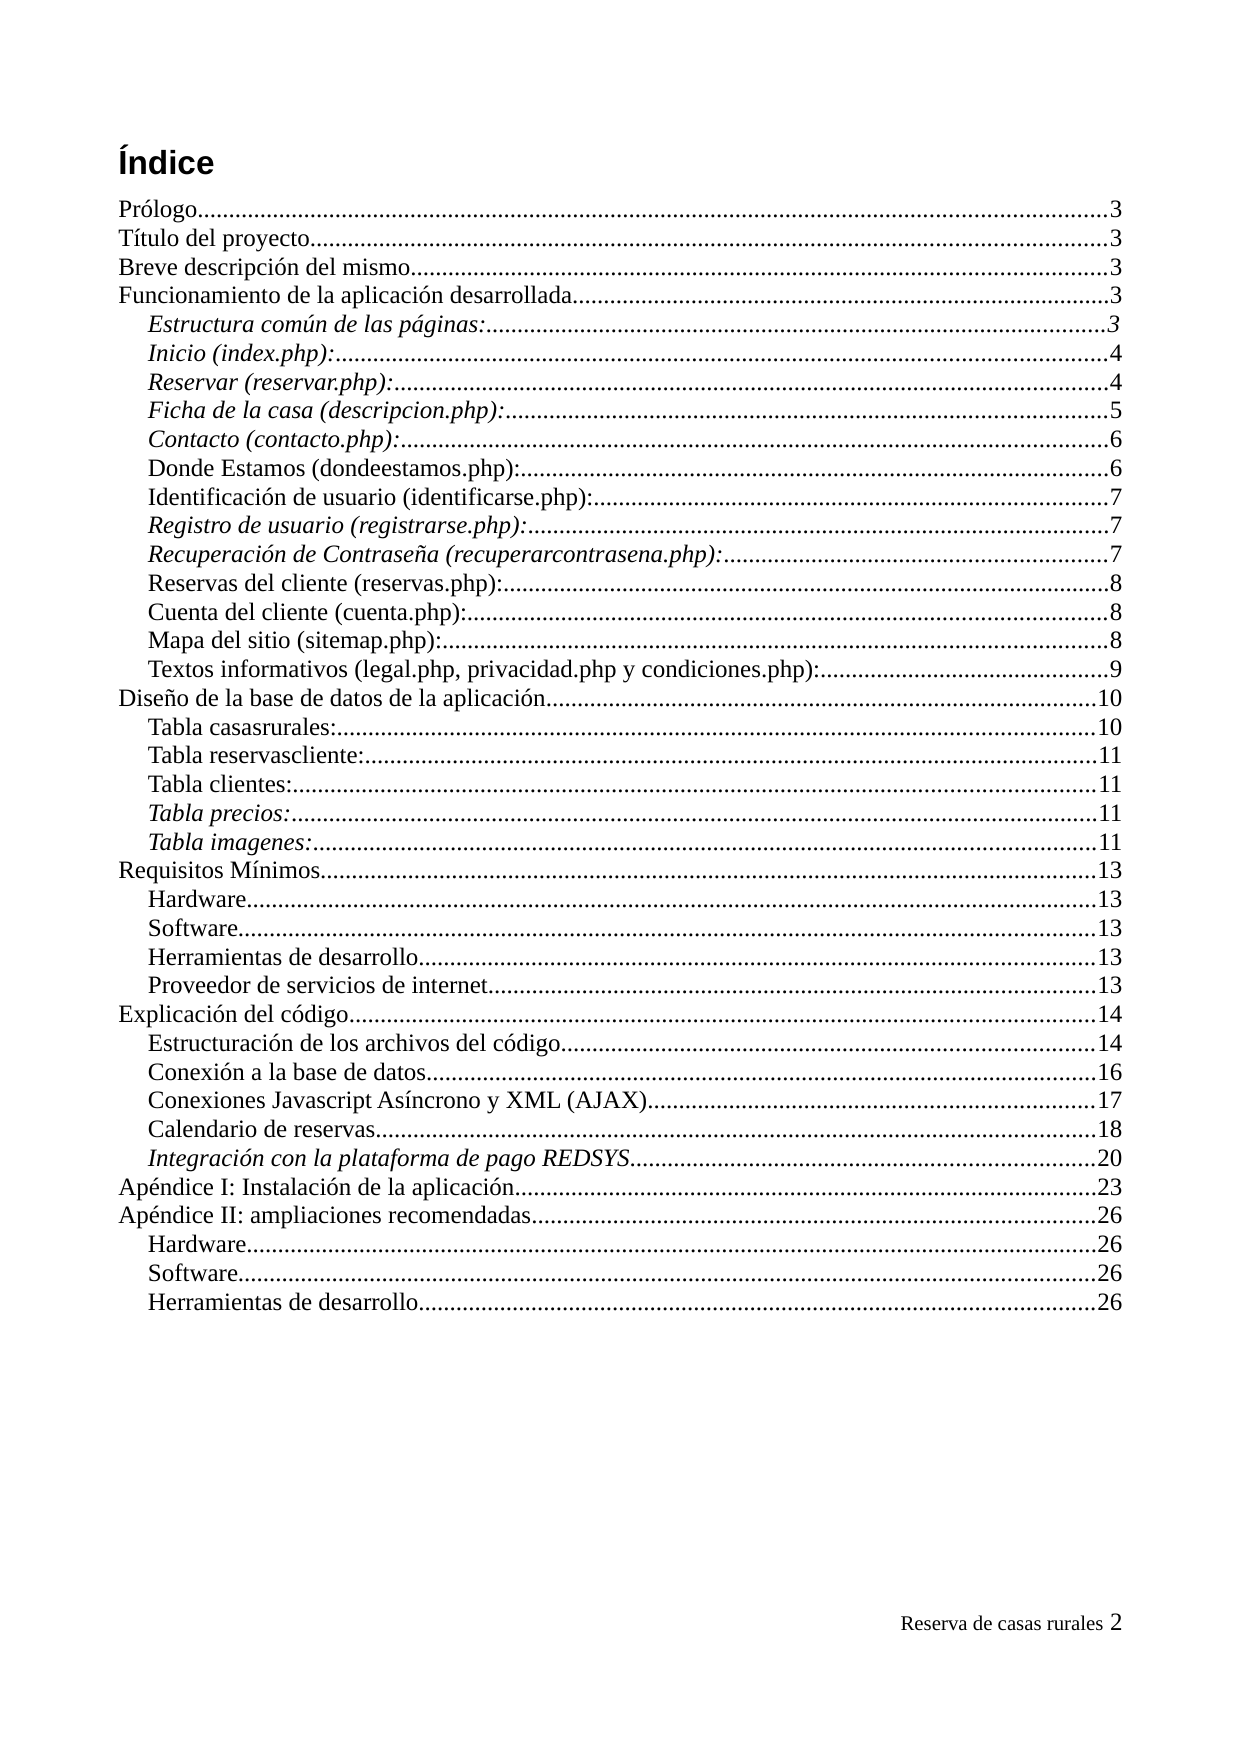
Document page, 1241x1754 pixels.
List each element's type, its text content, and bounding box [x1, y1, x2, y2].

subtitle Índice [118, 143, 1122, 182]
text Tabla precios: 11 [148, 798, 1122, 827]
text Integración con la plataforma de pago REDSYS 20 [148, 1143, 1122, 1172]
text Tabla reservascliente: 11 [148, 740, 1122, 769]
text Ficha de la casa (descripcion.php): 5 [148, 395, 1122, 424]
text Contacto (contacto.php): 6 [148, 424, 1122, 453]
text Herramientas de desarrollo 26 [148, 1287, 1122, 1315]
text Reservar (reservar.php): 4 [148, 367, 1122, 395]
text Requisitos Mínimos 13 [118, 855, 1122, 884]
text Recuperación de Contraseña (recuperarcontrasena.php): 7 [148, 539, 1122, 568]
text Prólogo 3 [118, 194, 1122, 223]
text Mapa del sitio (sitemap.php): 8 [148, 625, 1122, 654]
text Identificación de usuario (identificarse.php): 7 [148, 482, 1122, 510]
text Cuenta del cliente (cuenta.php): 8 [148, 597, 1122, 625]
text Tabla clientes: 11 [148, 769, 1122, 798]
text Hardware 26 [148, 1229, 1122, 1258]
text Tabla imagenes: 11 [148, 827, 1122, 855]
text Calendario de reservas 18 [148, 1114, 1122, 1143]
text Explicación del código 14 [118, 999, 1122, 1028]
text Apéndice I: Instalación de la aplicación 23 [118, 1172, 1122, 1200]
text Donde Estamos (dondeestamos.php): 6 [148, 453, 1122, 482]
text Hardware 13 [148, 884, 1122, 913]
text Apéndice II: ampliaciones recomendadas 26 [118, 1200, 1122, 1229]
text Reservas del cliente (reservas.php): 8 [148, 568, 1122, 597]
text Textos informativos (legal.php, privacidad.php y condiciones.php): 9 [148, 654, 1122, 683]
text Tabla casasrurales: 10 [148, 712, 1122, 740]
text Software 13 [148, 913, 1122, 942]
text Breve descripción del mismo 3 [118, 252, 1122, 280]
text Inicio (index.php): 4 [148, 338, 1122, 367]
text Conexión a la base de datos 16 [148, 1057, 1122, 1085]
text Estructura común de las páginas: 3 [148, 309, 1122, 338]
text Título del proyecto 3 [118, 223, 1122, 252]
text Registro de usuario (registrarse.php): 7 [148, 510, 1122, 539]
text Diseño de la base de datos de la aplicación 10 [118, 683, 1122, 712]
text Herramientas de desarrollo 13 [148, 942, 1122, 970]
text Software 26 [148, 1258, 1122, 1287]
text Proveedor de servicios de internet 13 [148, 970, 1122, 999]
text Conexiones Javascript Asíncrono y XML (AJAX) 17 [148, 1085, 1122, 1114]
text Funcionamiento de la aplicación desarrollada 3 [118, 280, 1122, 309]
text Estructuración de los archivos del código 14 [148, 1028, 1122, 1057]
